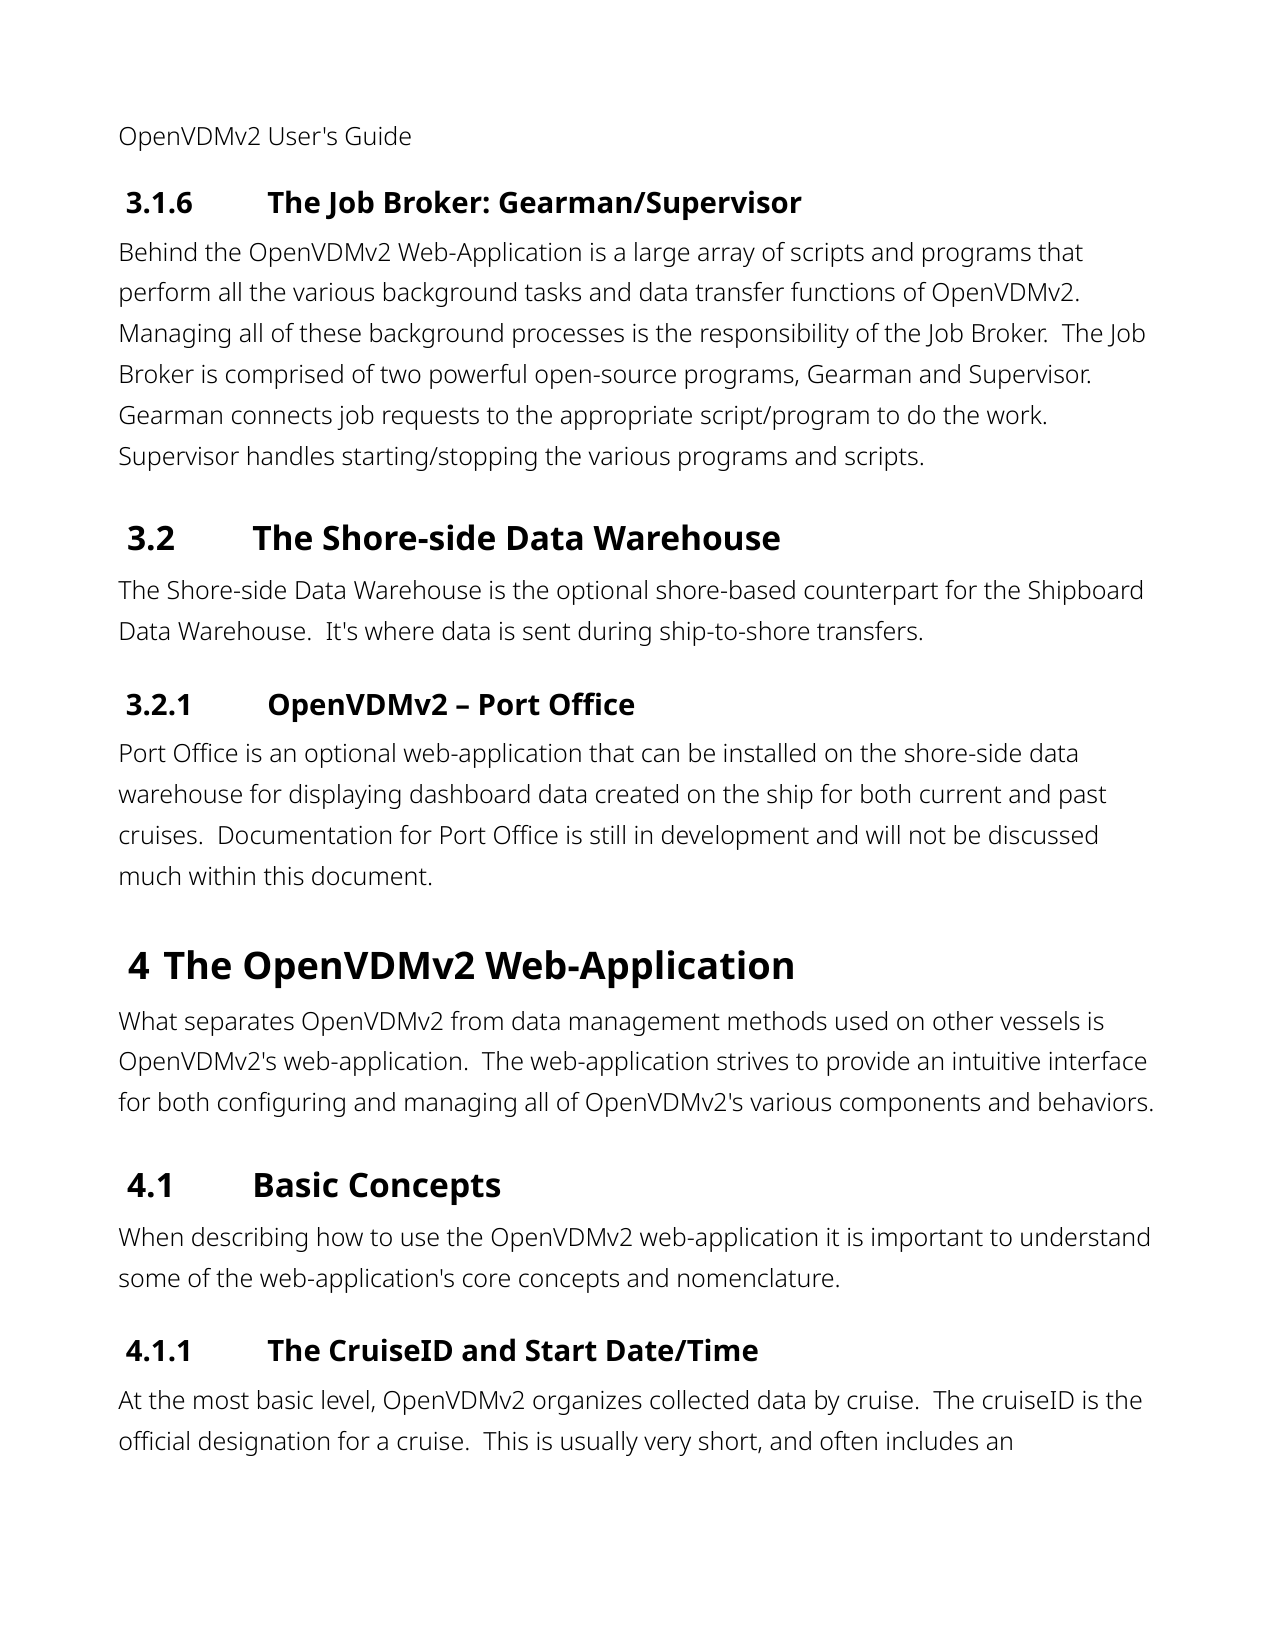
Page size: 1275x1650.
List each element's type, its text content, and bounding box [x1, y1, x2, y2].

subtitle The OpenVDMv2 Web-Application [118, 939, 1157, 991]
subtitle OpenVDMv2 – Port Office [118, 684, 1157, 724]
subtitle The CruiseID and Start Date/Time [118, 1330, 1157, 1370]
text The Shore-side Data Warehouse is the optional shore-based counterpart for the Shipboard Data Warehouse. It's where data is sent during ship-to-shore transfers. [118, 573, 1157, 648]
subtitle The Shore-side Data Warehouse [118, 514, 1157, 560]
text What separates OpenVDMv2 from data management methods used on other vessels is OpenVDMv2's web-application. The web-application strives to provide an intuitive interface for both configuring and managing all of OpenVDMv2's various components and behaviors. [118, 1003, 1157, 1119]
subtitle Basic Concepts [118, 1161, 1157, 1207]
text At the most basic level, OpenVDMv2 organizes collected data by cruise. The cruiseID is the official designation for a cruise. This is usually very short, and often includes an [118, 1383, 1157, 1458]
text Port Office is an optional web-application that can be installed on the shore-side data warehouse for displaying dashboard data created on the ship for both current and past cruises. Documentation for Port Office is still in development and will not be discussed much within this document. [118, 736, 1157, 893]
subtitle The Job Broker: Gearman/Supervisor [118, 182, 1157, 222]
text Behind the OpenVDMv2 Web-Application is a large array of scripts and programs that perform all the various background tasks and data transfer functions of OpenVDMv2. Managing all of these background processes is the responsibility of the Job Broker. The Job Broker is comprised of two powerful open-source programs, Gearman and Supervisor. Gearman connects job requests to the appropriate script/program to do the work. Supervisor handles starting/stopping the various programs and scripts. [118, 234, 1157, 472]
text When describing how to use the OpenVDMv2 web-application it is important to understand some of the web-application's core concepts and nomenclature. [118, 1219, 1157, 1294]
